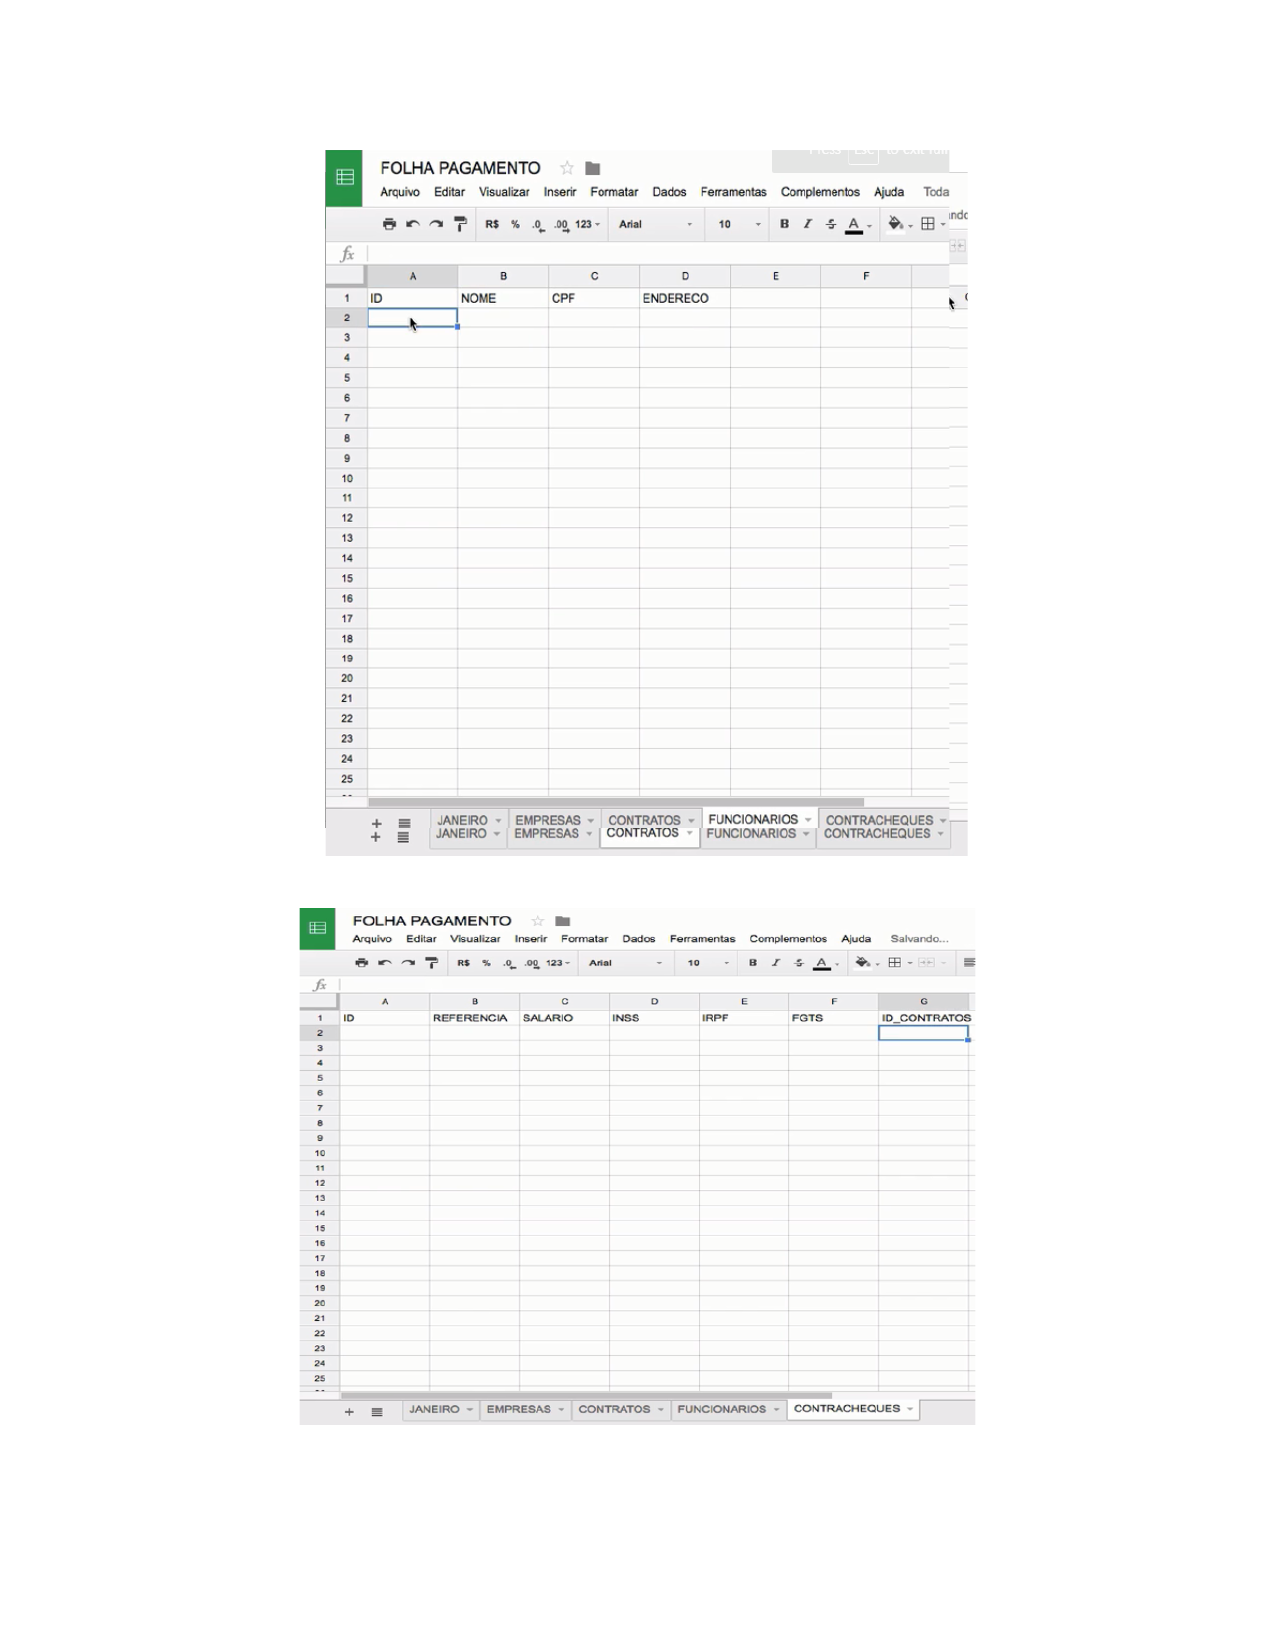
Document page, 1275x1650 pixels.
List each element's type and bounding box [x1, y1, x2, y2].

picture [325, 150, 968, 856]
picture [299, 908, 976, 1425]
